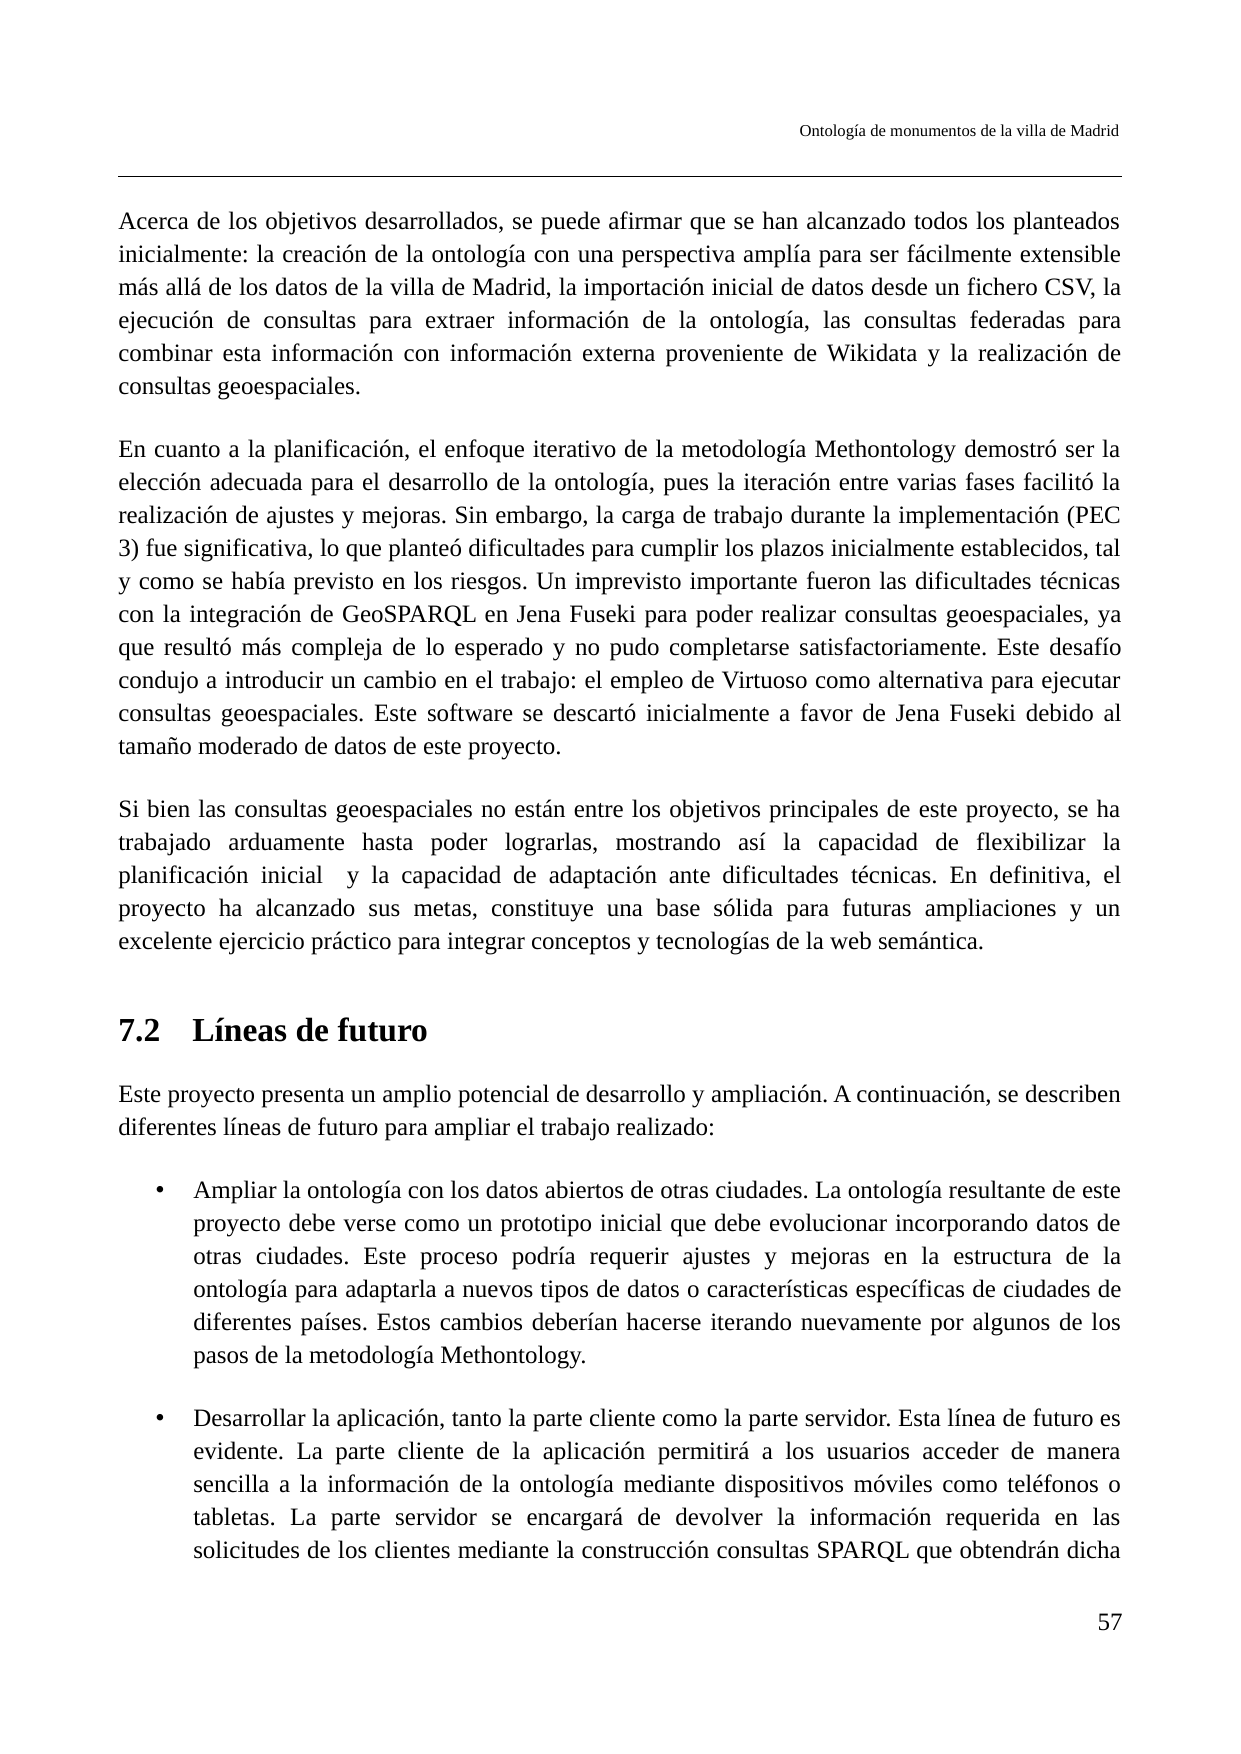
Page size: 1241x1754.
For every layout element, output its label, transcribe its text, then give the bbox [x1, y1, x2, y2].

text Este proyecto presenta un amplio potencial de desarrollo y ampliación. A continuación, se describen diferentes líneas de futuro para ampliar el trabajo realizado: [118, 1079, 1122, 1141]
text En cuanto a la planificación, el enfoque iterativo de la metodología Methontology demostró ser la elección adecuada para el desarrollo de la ontología, pues la iteración entre varias fases facilitó la realización de ajustes y mejoras. Sin embargo, la carga de trabajo durante la implementación (PEC 3) fue significativa, lo que planteó dificultades para cumplir los plazos inicialmente establecidos, tal y como se había previsto en los riesgos. Un imprevisto importante fueron las dificultades técnicas con la integración de GeoSPARQL en Jena Fuseki para poder realizar consultas geoespaciales, ya que resultó más compleja de lo esperado y no pudo completarse satisfactoriamente. Este desafío condujo a introducir un cambio en el trabajo: el empleo de Virtuoso como alternativa para ejecutar consultas geoespaciales. Este software se descartó inicialmente a favor de Jena Fuseki debido al tamaño moderado de datos de este proyecto. [118, 434, 1122, 760]
text Si bien las consultas geoespaciales no están entre los objetivos principales de este proyecto, se ha trabajado arduamente hasta poder lograrlas, mostrando así la capacidad de flexibilizar la planificación inicial y la capacidad de adaptación ante dificultades técnicas. En definitiva, el proyecto ha alcanzado sus metas, constituye una base sólida para futuras ampliaciones y un excelente ejercicio práctico para integrar conceptos y tecnologías de la web semántica. [118, 794, 1122, 955]
text Acerca de los objetivos desarrollados, se puede afirmar que se han alcanzado todos los planteados inicialmente: la creación de la ontología con una perspectiva amplía para ser fácilmente extensible más allá de los datos de la villa de Madrid, la importación inicial de datos desde un fichero CSV, la ejecución de consultas para extraer información de la ontología, las consultas federadas para combinar esta información con información externa proveniente de Wikidata y la realización de consultas geoespaciales. [118, 206, 1122, 399]
subtitle Líneas de futuro [118, 1010, 1122, 1049]
list Desarrollar la aplicación, tanto la parte cliente como la parte servidor. Esta línea de futuro es evidente. La parte cliente de la aplicación permitirá a los usuarios acceder de manera sencilla a la información de la ontología mediante dispositivos móviles como teléfonos o tabletas. La parte servidor se encargará de devolver la información requerida en las solicitudes de los clientes mediante la construcción consultas SPARQL que obtendrán dicha [156, 1403, 1122, 1564]
list Ampliar la ontología con los datos abiertos de otras ciudades. La ontología resultante de este proyecto debe verse como un prototipo inicial que debe evolucionar incorporando datos de otras ciudades. Este proceso podría requerir ajustes y mejoras en la estructura de la ontología para adaptarla a nuevos tipos de datos o características específicas de ciudades de diferentes países. Estos cambios deberían hacerse iterando nuevamente por algunos de los pasos de la metodología Methontology. [156, 1175, 1122, 1369]
